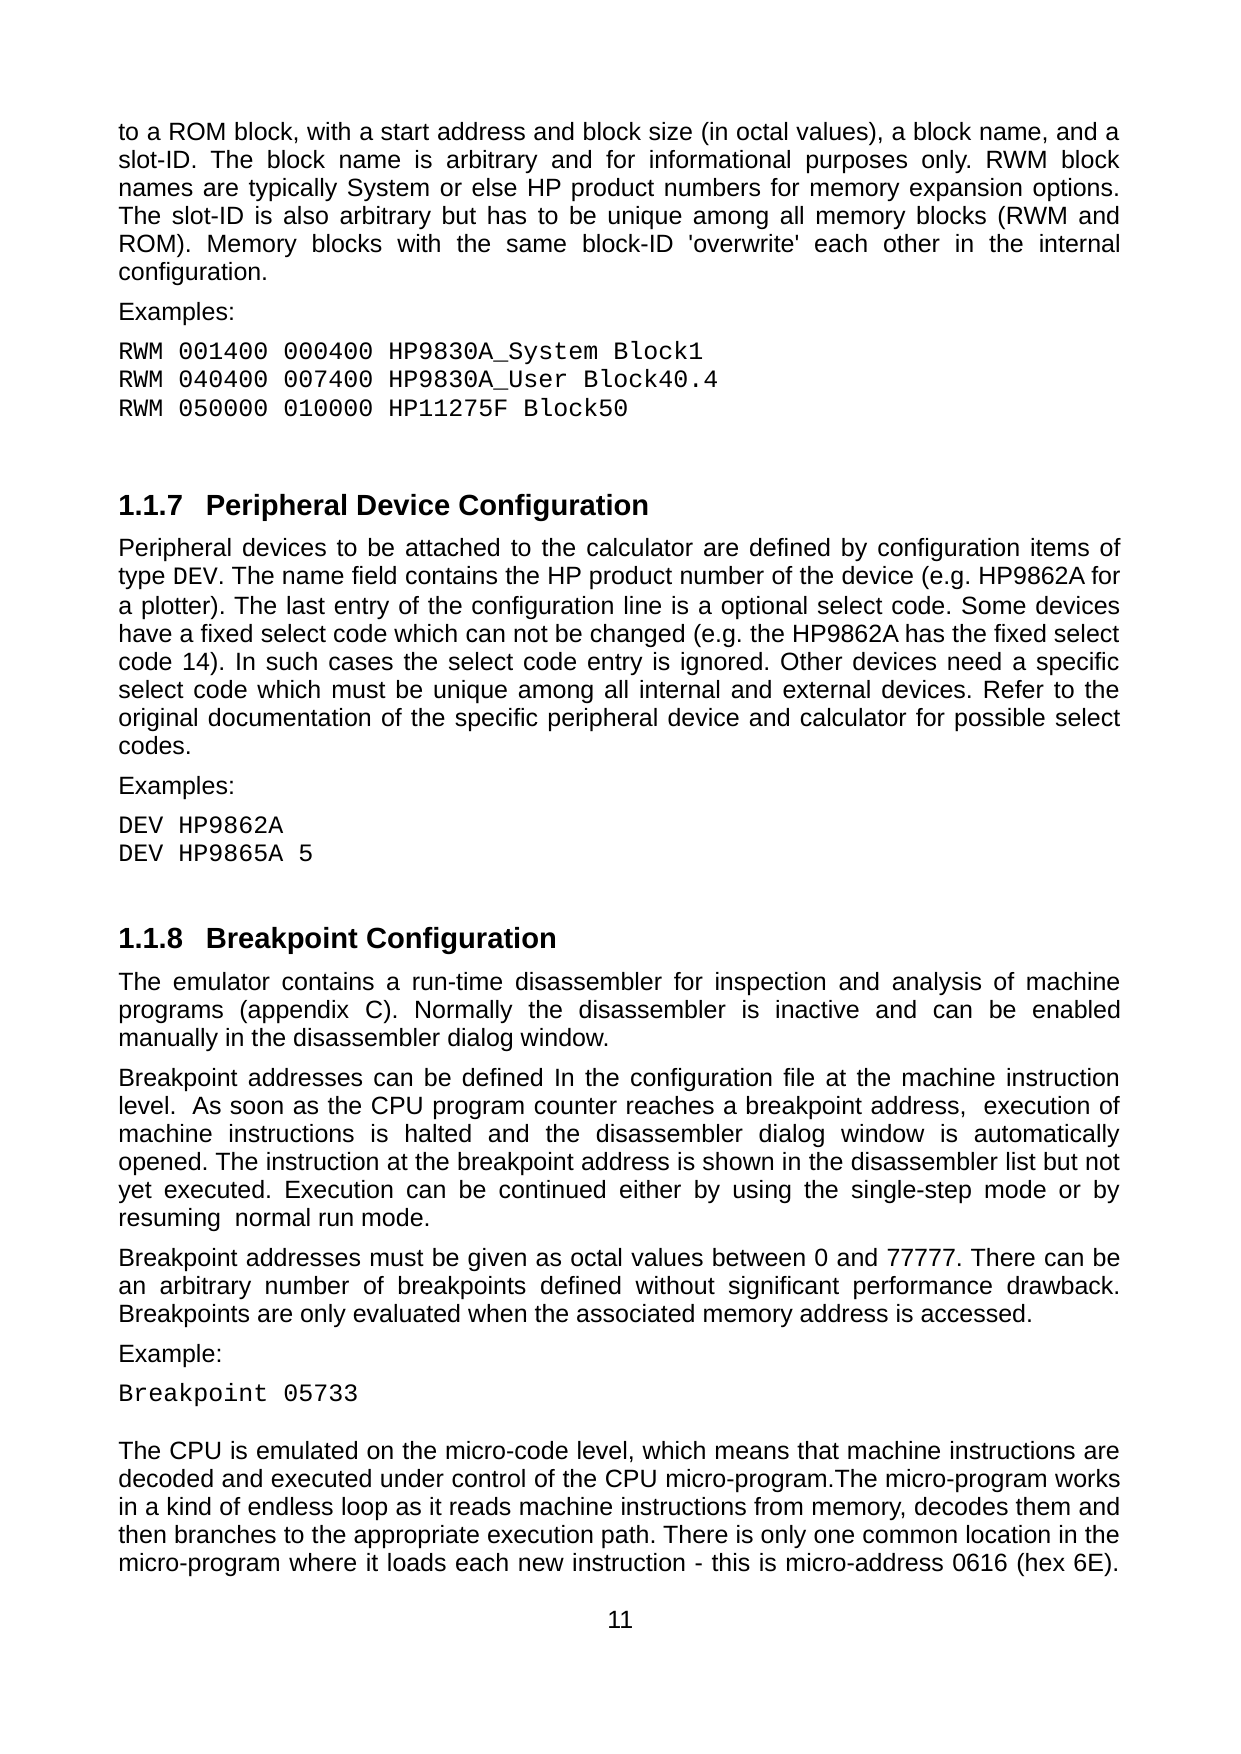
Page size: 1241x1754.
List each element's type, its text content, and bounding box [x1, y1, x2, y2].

text RWM 040400 007400 HP9830A_User Block40.4 [118, 367, 1122, 395]
text Examples: [118, 298, 1122, 326]
text Examples: [118, 772, 1122, 800]
text to a ROM block, with a start address and block size (in octal values), a block name, and a slot-ID. The block name is arbitrary and for informational purposes only. RWM block names are typically System or else HP product numbers for memory expansion options. The slot-ID is also arbitrary but has to be unique among all memory blocks (RWM and ROM). Memory blocks with the same block-ID 'overwrite' each other in the internal configuration. [118, 118, 1122, 286]
text RWM 001400 000400 HP9830A_System Block1 [118, 338, 1122, 367]
text Peripheral devices to be attached to the calculator are defined by configuration items of type DEV. The name field contains the HP product number of the device (e.g. HP9862A for a plotter). The last entry of the configuration line is a optional select code. Some devices have a fixed select code which can not be changed (e.g. the HP9862A has the fixed select code 14). In such cases the select code entry is ignored. Other devices need a specific select code which must be unique among all internal and external devices. Refer to the original documentation of the specific peripheral device and calculator for possible select codes. [118, 534, 1122, 759]
text The emulator contains a run-time disassembler for inspection and analysis of machine programs (appendix C). Normally the disassembler is inactive and can be enabled manually in the disassembler dialog window. [118, 968, 1122, 1051]
text Breakpoint addresses must be given as octal values between 0 and 77777. There can be an arbitrary number of breakpoints defined without significant performance drawback. Breakpoints are only evaluated when the associated memory address is accessed. [118, 1244, 1122, 1328]
text Breakpoint 05733 [118, 1381, 1122, 1409]
text Example: [118, 1340, 1122, 1368]
subtitle Breakpoint Configuration [118, 922, 1122, 955]
text DEV HP9862A [118, 812, 1122, 841]
text Breakpoint addresses can be defined In the configuration file at the machine instruction level. As soon as the CPU program counter reaches a breakpoint address, execution of machine instructions is halted and the disassembler dialog window is automatically opened. The instruction at the breakpoint address is shown in the disassembler list but not yet executed. Execution can be continued either by using the single-step mode or by resuming normal run mode. [118, 1064, 1122, 1231]
subtitle Peripheral Device Configuration [118, 489, 1122, 522]
text RWM 050000 010000 HP11275F Block50 [118, 395, 1122, 423]
text The CPU is emulated on the micro-code level, which means that machine instructions are decoded and executed under control of the CPU micro-program.The micro-program works in a kind of endless loop as it reads machine instructions from memory, decodes them and then branches to the appropriate execution path. There is only one common location in the micro-program where it loads each new instruction - this is micro-address 0616 (hex 6E). Breakpoints are checked each time the micro-program reaches this address. If micro-decoding mode is enabled in the console window, the next micro-instructions that can be seen are for decoding of the machine instruction. See appendix D. for more details on micro-code. [118, 1437, 1122, 1577]
text DEV HP9865A 5 [118, 841, 1122, 869]
